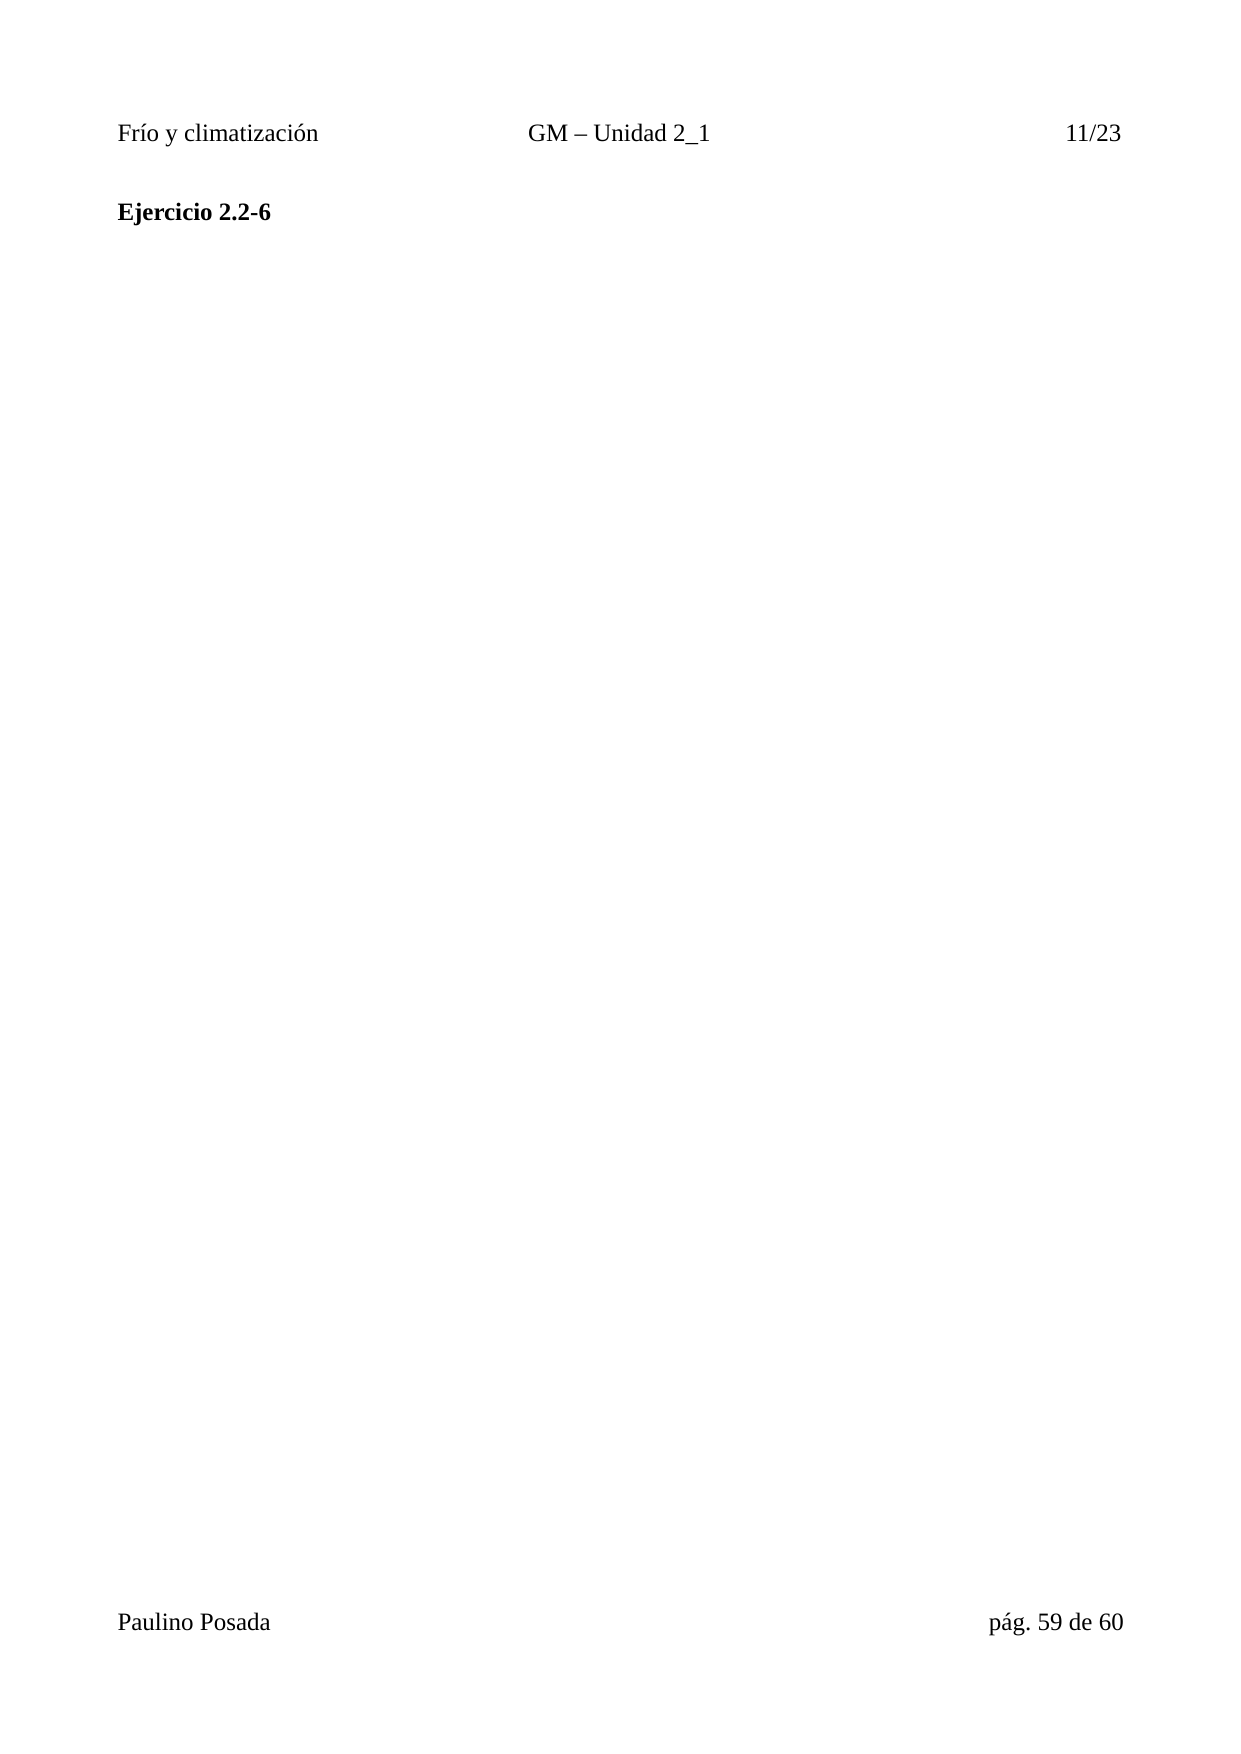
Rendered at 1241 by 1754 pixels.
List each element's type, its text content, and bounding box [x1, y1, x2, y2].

text Ejercicio 2.2-6 [117, 197, 1123, 226]
